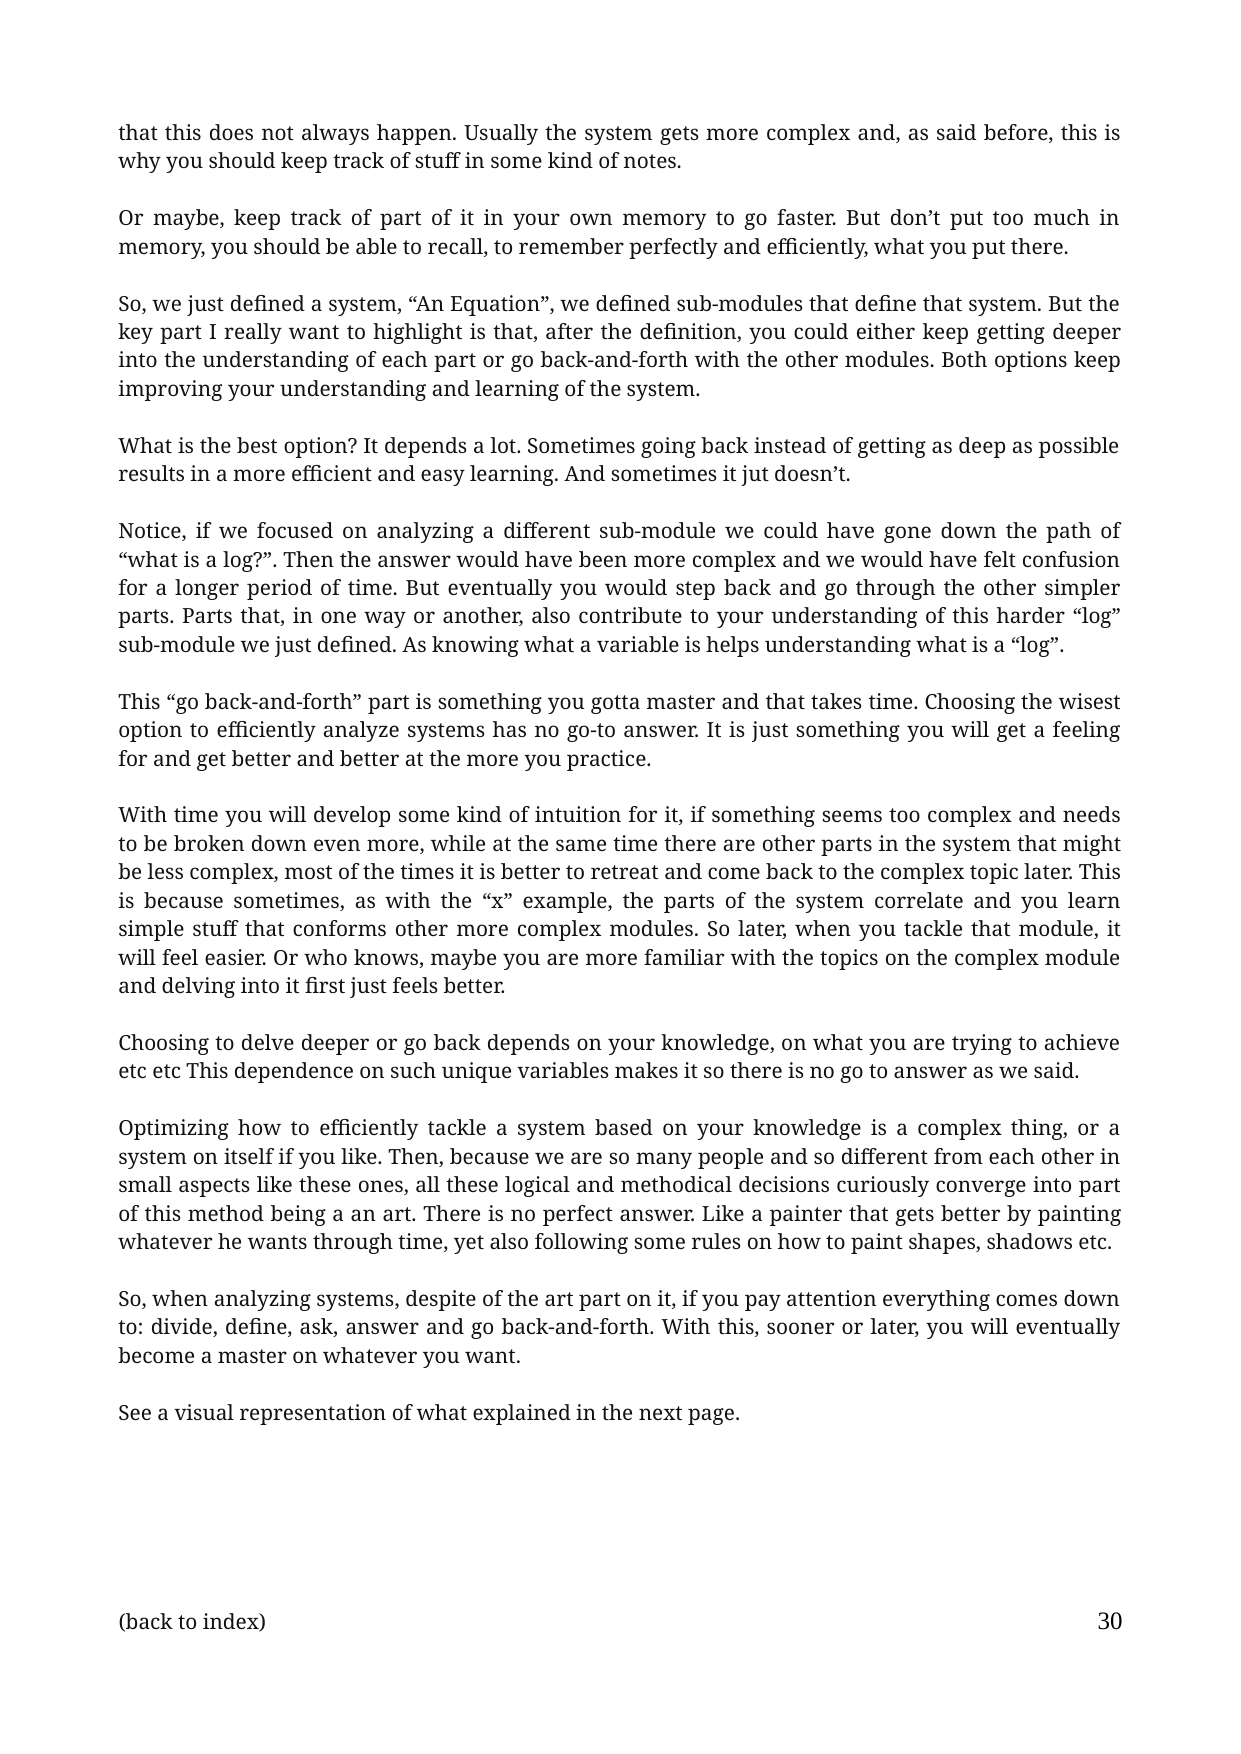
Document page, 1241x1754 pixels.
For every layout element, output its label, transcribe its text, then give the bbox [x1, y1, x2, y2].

text Optimizing how to efficiently tackle a system based on your knowledge is a complex thing, or a system on itself if you like. Then, because we are so many people and so different from each other in small aspects like these ones, all these logical and methodical decisions curiously converge into part of this method being a an art. There is no perfect answer. Like a painter that gets better by painting whatever he wants through time, yet also following some rules on how to paint shapes, shadows etc. [118, 1113, 1122, 1256]
text What is the best option? It depends a lot. Sometimes going back instead of getting as deep as possible results in a more efficient and easy learning. And sometimes it jut doesn’t. [118, 431, 1122, 488]
text This “go back-and-forth” part is something you gotta master and that takes time. Choosing the wisest option to efficiently analyze systems has no go-to answer. It is just something you will get a feeling for and get better and better at the more you practice. [118, 687, 1122, 772]
text So, we just defined a system, “An Equation”, we defined sub-modules that define that system. But the key part I really want to highlight is that, after the definition, you could either keep getting deeper into the understanding of each part or go back-and-forth with the other modules. Both options keep improving your understanding and learning of the system. [118, 289, 1122, 402]
text Notice, if we focused on analyzing a different sub-module we could have gone down the path of “what is a log?”. Then the answer would have been more complex and we would have felt confusion for a longer period of time. But eventually you would step back and go through the other simpler parts. Parts that, in one way or another, also contribute to your understanding of this harder “log” sub-module we just defined. As knowing what a variable is helps understanding what is a “log”. [118, 516, 1122, 658]
text Choosing to delve deeper or go back depends on your knowledge, on what you are trying to achieve etc etc This dependence on such unique variables makes it so there is no go to answer as we said. [118, 1028, 1122, 1085]
text See a visual representation of what explained in the next page. [118, 1398, 1122, 1426]
text that this does not always happen. Usually the system gets more complex and, as said before, this is why you should keep track of stuff in some kind of notes. [118, 118, 1122, 175]
text Or maybe, keep track of part of it in your own memory to go faster. But don’t put too much in memory, you should be able to recall, to remember perfectly and efficiently, what you put there. [118, 203, 1122, 260]
text With time you will develop some kind of intuition for it, if something seems too complex and needs to be broken down even more, while at the same time there are other parts in the system that might be less complex, most of the times it is better to retreat and come back to the complex topic later. This is because sometimes, as with the “x” example, the parts of the system correlate and you learn simple stuff that conforms other more complex modules. So later, when you tackle that module, it will feel easier. Or who knows, maybe you are more familiar with the topics on the complex module and delving into it first just feels better. [118, 801, 1122, 1000]
text So, when analyzing systems, despite of the art part on it, if you pay attention everything comes down to: divide, define, ask, answer and go back-and-forth. With this, sooner or later, you will eventually become a master on whatever you want. [118, 1284, 1122, 1369]
